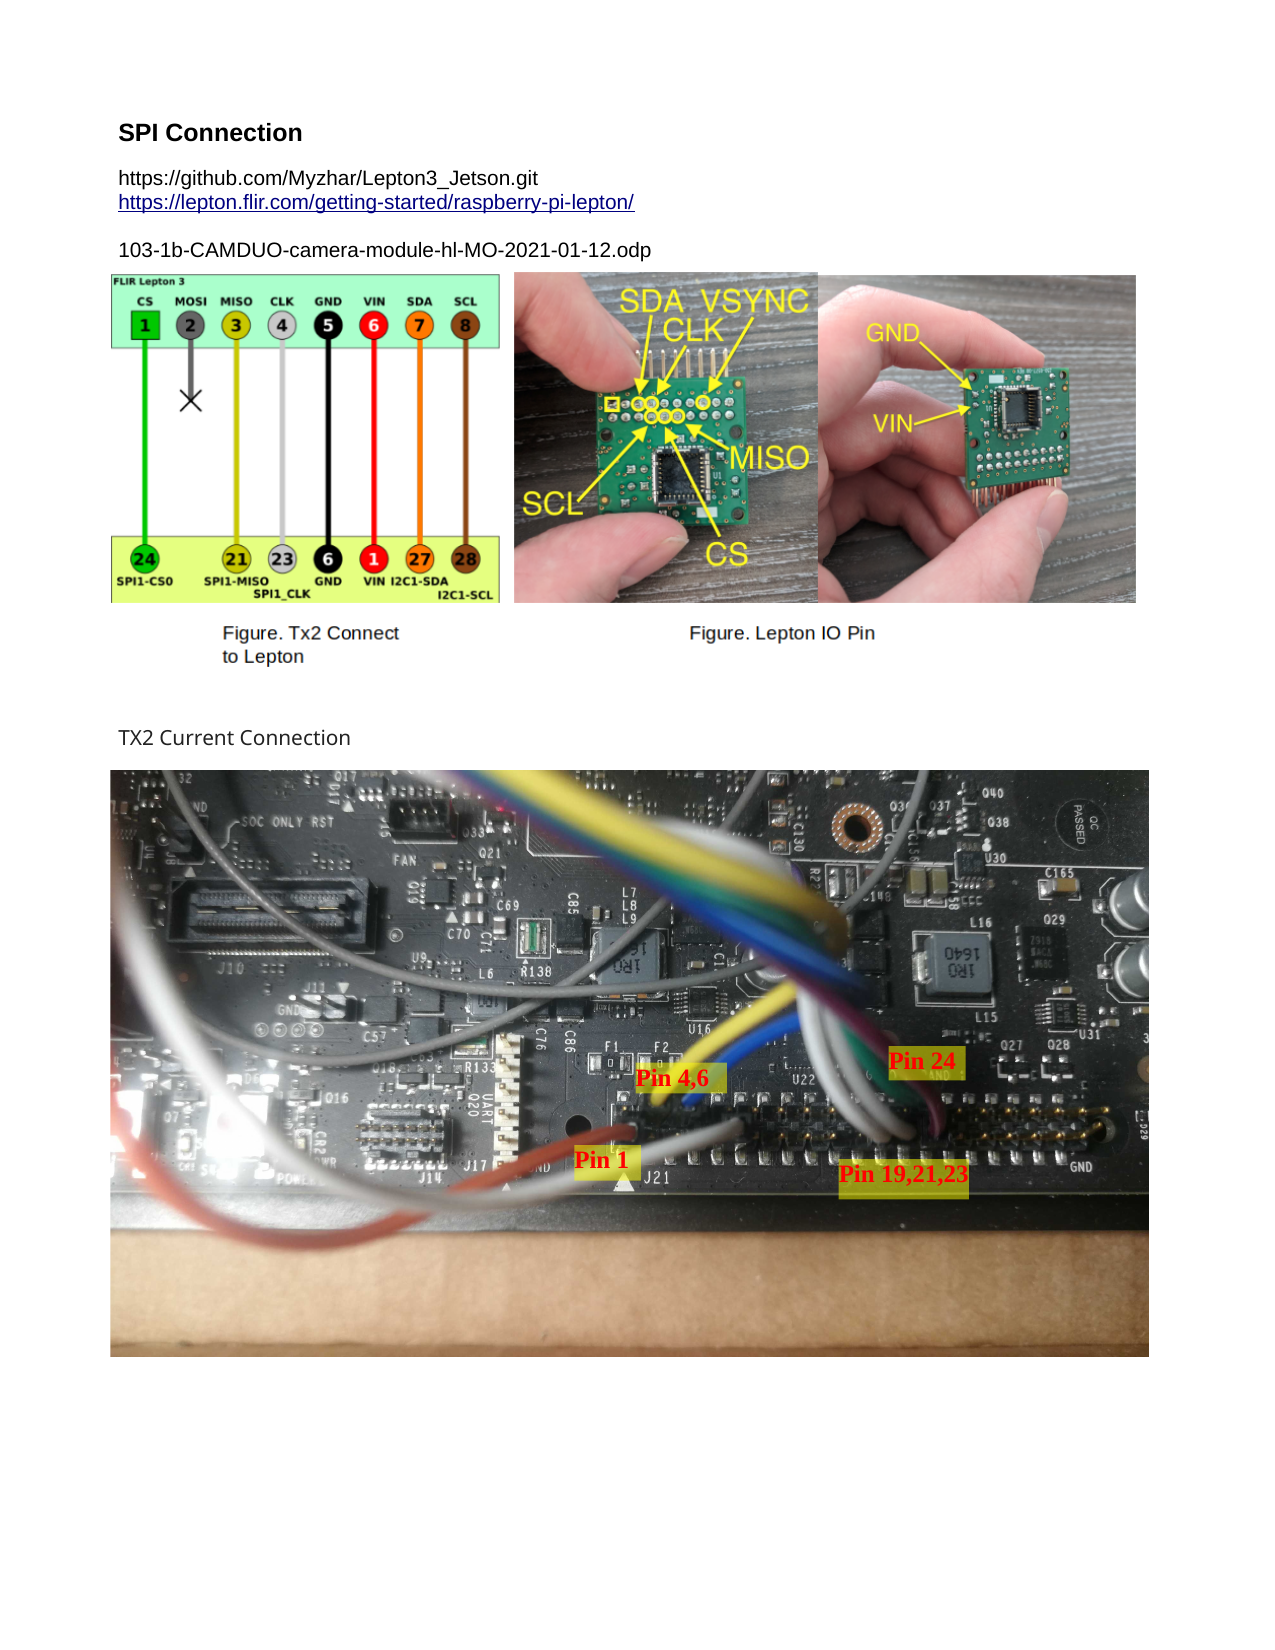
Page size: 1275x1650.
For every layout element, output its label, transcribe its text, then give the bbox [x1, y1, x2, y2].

picture [104, 266, 1143, 676]
text https://github.com/Myzhar/Lepton3_Jetson.git [118, 166, 1157, 190]
text SPI Connection [118, 118, 1157, 147]
text 103-1b-CAMDUO-camera-module-hl-MO-2021-01-12.odp [118, 238, 1157, 262]
text TX2 Current Connection [118, 723, 1157, 752]
text https://lepton.flir.com/getting-started/raspberry-pi-lepton/ [118, 190, 1157, 214]
picture [110, 770, 1149, 1357]
